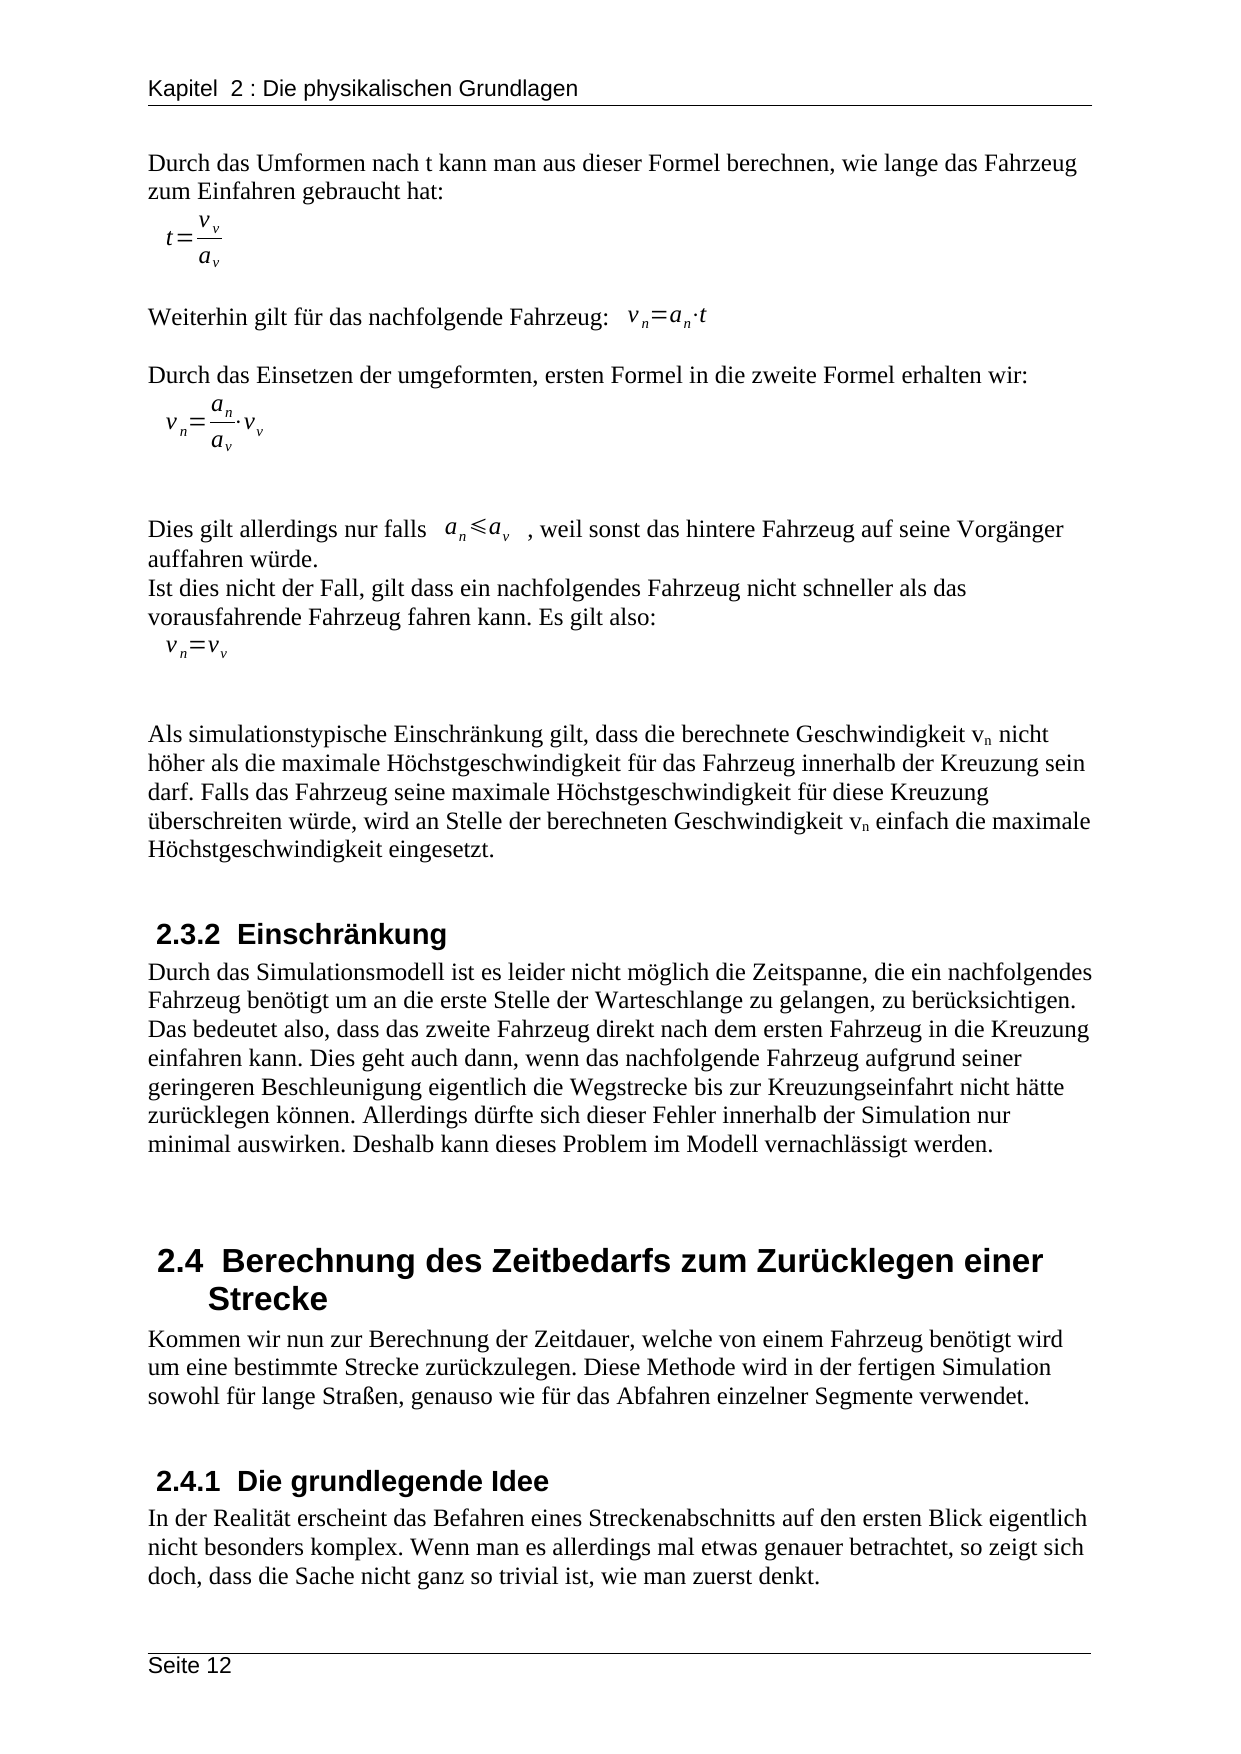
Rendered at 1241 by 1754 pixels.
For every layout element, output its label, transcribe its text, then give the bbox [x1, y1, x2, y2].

text Durch das Einsetzen der umgeformten, ersten Formel in die zweite Formel erhalten wir: [148, 360, 1092, 389]
text Ist dies nicht der Fall, gilt dass ein nachfolgendes Fahrzeug nicht schneller als das vorausfahrende Fahrzeug fahren kann. Es gilt also: [148, 573, 1092, 631]
subtitle Die grundlegende Idee [148, 1464, 1092, 1497]
text Dies gilt allerdings nur falls, weil sonst das hintere Fahrzeug auf seine Vorgänger auffahren würde. [148, 513, 1092, 573]
subtitle Berechnung des Zeitbedarfs zum Zurücklegen einer Strecke [148, 1241, 1092, 1317]
text Weiterhin gilt für das nachfolgende Fahrzeug: [148, 300, 1092, 332]
text Kommen wir nun zur Berechnung der Zeitdauer, welche von einem Fahrzeug benötigt wird um eine bestimmte Strecke zurückzulegen. Diese Methode wird in der fertigen Simulation sowohl für lange Straßen, genauso wie für das Abfahren einzelner Segmente verwendet. [148, 1324, 1092, 1410]
text In der Realität erscheint das Befahren eines Streckenabschnitts auf den ersten Blick eigentlich nicht besonders komplex. Wenn man es allerdings mal etwas genauer betrachtet, so zeigt sich doch, dass die Sache nicht ganz so trivial ist, wie man zuerst denkt. [148, 1503, 1092, 1590]
text Durch das Umformen nach t kann man aus dieser Formel berechnen, wie lange das Fahrzeug zum Einfahren gebraucht hat: [148, 148, 1092, 205]
text Durch das Simulationsmodell ist es leider nicht möglich die Zeitspanne, die ein nachfolgendes Fahrzeug benötigt um an die erste Stelle der Warteschlange zu gelangen, zu berücksichtigen. Das bedeutet also, dass das zweite Fahrzeug direkt nach dem ersten Fahrzeug in die Kreuzung einfahren kann. Dies geht auch dann, wenn das nachfolgende Fahrzeug aufgrund seiner geringeren Beschleunigung eigentlich die Wegstrecke bis zur Kreuzungseinfahrt nicht hätte zurücklegen können. Allerdings dürfte sich dieser Fehler innerhalb der Simulation nur minimal auswirken. Deshalb kann dieses Problem im Modell vernachlässigt werden. [148, 957, 1092, 1158]
subtitle Einschränkung [148, 917, 1092, 951]
text Als simulationstypische Einschränkung gilt, dass die berechnete Geschwindigkeit vn nicht höher als die maximale Höchstgeschwindigkeit für das Fahrzeug innerhalb der Kreuzung sein darf. Falls das Fahrzeug seine maximale Höchstgeschwindigkeit für diese Kreuzung überschreiten würde, wird an Stelle der berechneten Geschwindigkeit vn einfach die maximale Höchstgeschwindigkeit eingesetzt. [148, 719, 1092, 863]
